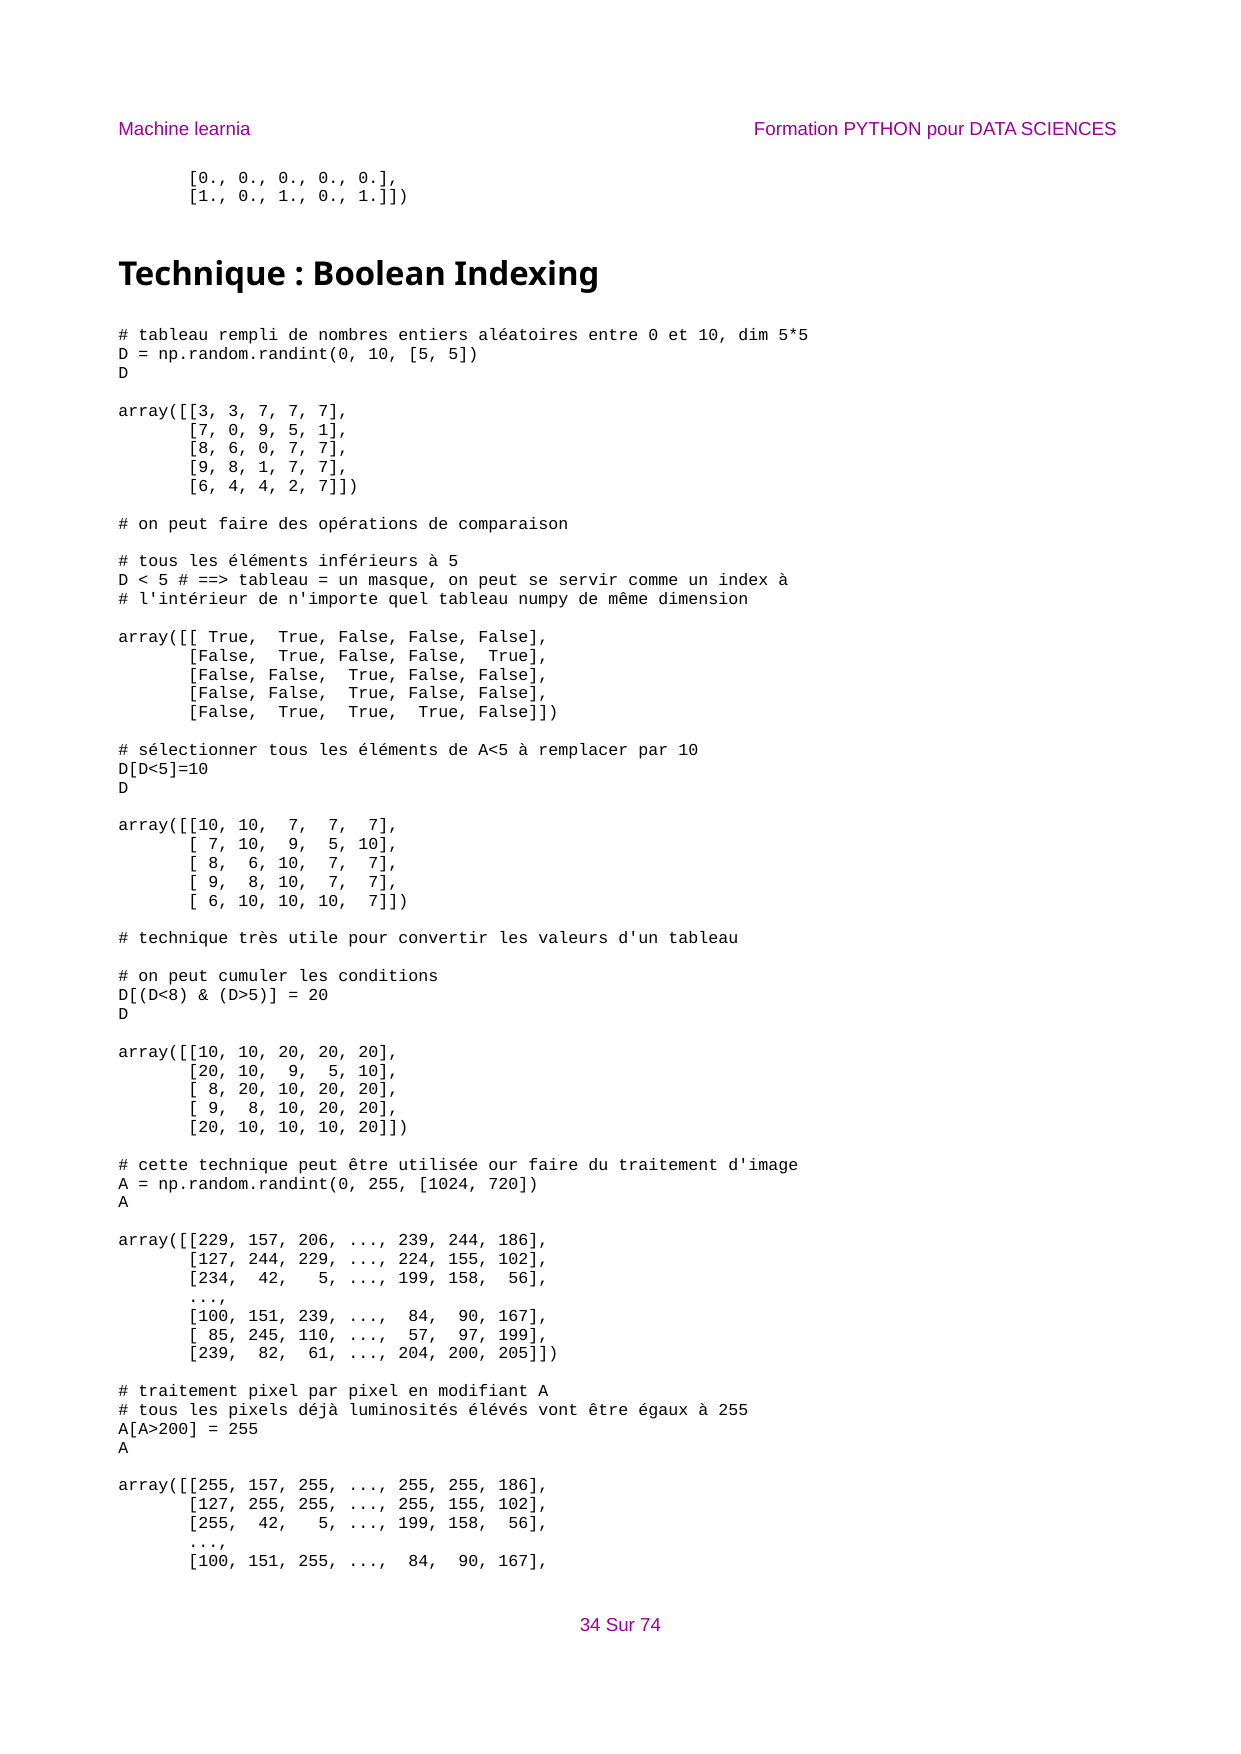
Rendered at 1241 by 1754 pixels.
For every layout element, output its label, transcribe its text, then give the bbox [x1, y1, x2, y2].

text [127, 255, 255, ..., 255, 155, 102], [118, 1496, 1122, 1514]
text D[(D<8) & (D>5)] = 20 [118, 987, 1122, 1006]
text ..., [118, 1533, 1122, 1552]
text D [118, 1006, 1122, 1024]
text [239, 82, 61, ..., 204, 200, 205]]) [118, 1345, 1122, 1364]
text [False, False, True, False, False], [118, 666, 1122, 685]
text array([[10, 10, 20, 20, 20], [118, 1043, 1122, 1062]
text D [118, 779, 1122, 798]
text D [118, 364, 1122, 383]
text [234, 42, 5, ..., 199, 158, 56], [118, 1269, 1122, 1288]
text [100, 151, 239, ..., 84, 90, 167], [118, 1307, 1122, 1326]
text # traitement pixel par pixel en modifiant A [118, 1383, 1122, 1401]
text # tous les pixels déjà luminosités élévés vont être égaux à 255 [118, 1401, 1122, 1420]
text ..., [118, 1288, 1122, 1307]
text A [118, 1194, 1122, 1213]
text [255, 42, 5, ..., 199, 158, 56], [118, 1514, 1122, 1533]
text [ 6, 10, 10, 10, 7]]) [118, 892, 1122, 911]
text array([[255, 157, 255, ..., 255, 255, 186], [118, 1477, 1122, 1496]
text [ 9, 8, 10, 20, 20], [118, 1100, 1122, 1119]
text [20, 10, 9, 5, 10], [118, 1062, 1122, 1081]
text D < 5 # ==> tableau = un masque, on peut se servir comme un index à [118, 572, 1122, 591]
text # l'intérieur de n'importe quel tableau numpy de même dimension [118, 591, 1122, 609]
text # cette technique peut être utilisée our faire du traitement d'image [118, 1156, 1122, 1175]
text [ 7, 10, 9, 5, 10], [118, 836, 1122, 855]
text [7, 0, 9, 5, 1], [118, 421, 1122, 440]
text # on peut faire des opérations de comparaison [118, 515, 1122, 534]
text # on peut cumuler les conditions [118, 968, 1122, 987]
subtitle Technique : Boolean Indexing [118, 251, 1122, 295]
text [ 8, 6, 10, 7, 7], [118, 855, 1122, 873]
text [20, 10, 10, 10, 20]]) [118, 1119, 1122, 1137]
text array([[229, 157, 206, ..., 239, 244, 186], [118, 1232, 1122, 1251]
text [127, 244, 229, ..., 224, 155, 102], [118, 1251, 1122, 1269]
text [ 85, 245, 110, ..., 57, 97, 199], [118, 1326, 1122, 1345]
text D = np.random.randint(0, 10, [5, 5]) [118, 346, 1122, 364]
text D[D<5]=10 [118, 760, 1122, 779]
text [ 8, 20, 10, 20, 20], [118, 1081, 1122, 1100]
text [9, 8, 1, 7, 7], [118, 459, 1122, 478]
text # technique très utile pour convertir les valeurs d'un tableau [118, 930, 1122, 949]
text [False, False, True, False, False], [118, 685, 1122, 704]
text [False, True, True, True, False]]) [118, 704, 1122, 723]
text [100, 151, 255, ..., 84, 90, 167], [118, 1552, 1122, 1571]
text array([[10, 10, 7, 7, 7], [118, 817, 1122, 836]
text [ 9, 8, 10, 7, 7], [118, 873, 1122, 892]
text # sélectionner tous les éléments de A<5 à remplacer par 10 [118, 742, 1122, 760]
text [8, 6, 0, 7, 7], [118, 440, 1122, 459]
text # tous les éléments inférieurs à 5 [118, 553, 1122, 572]
text A[A>200] = 255 [118, 1420, 1122, 1439]
text [1., 0., 1., 0., 1.]]) [118, 188, 1122, 207]
text [6, 4, 4, 2, 7]]) [118, 478, 1122, 496]
text A = np.random.randint(0, 255, [1024, 720]) [118, 1175, 1122, 1194]
text [False, True, False, False, True], [118, 647, 1122, 666]
text array([[3, 3, 7, 7, 7], [118, 402, 1122, 421]
text [0., 0., 0., 0., 0.], [118, 169, 1122, 188]
text array([[ True, True, False, False, False], [118, 628, 1122, 647]
text A [118, 1439, 1122, 1458]
text # tableau rempli de nombres entiers aléatoires entre 0 et 10, dim 5*5 [118, 327, 1122, 346]
